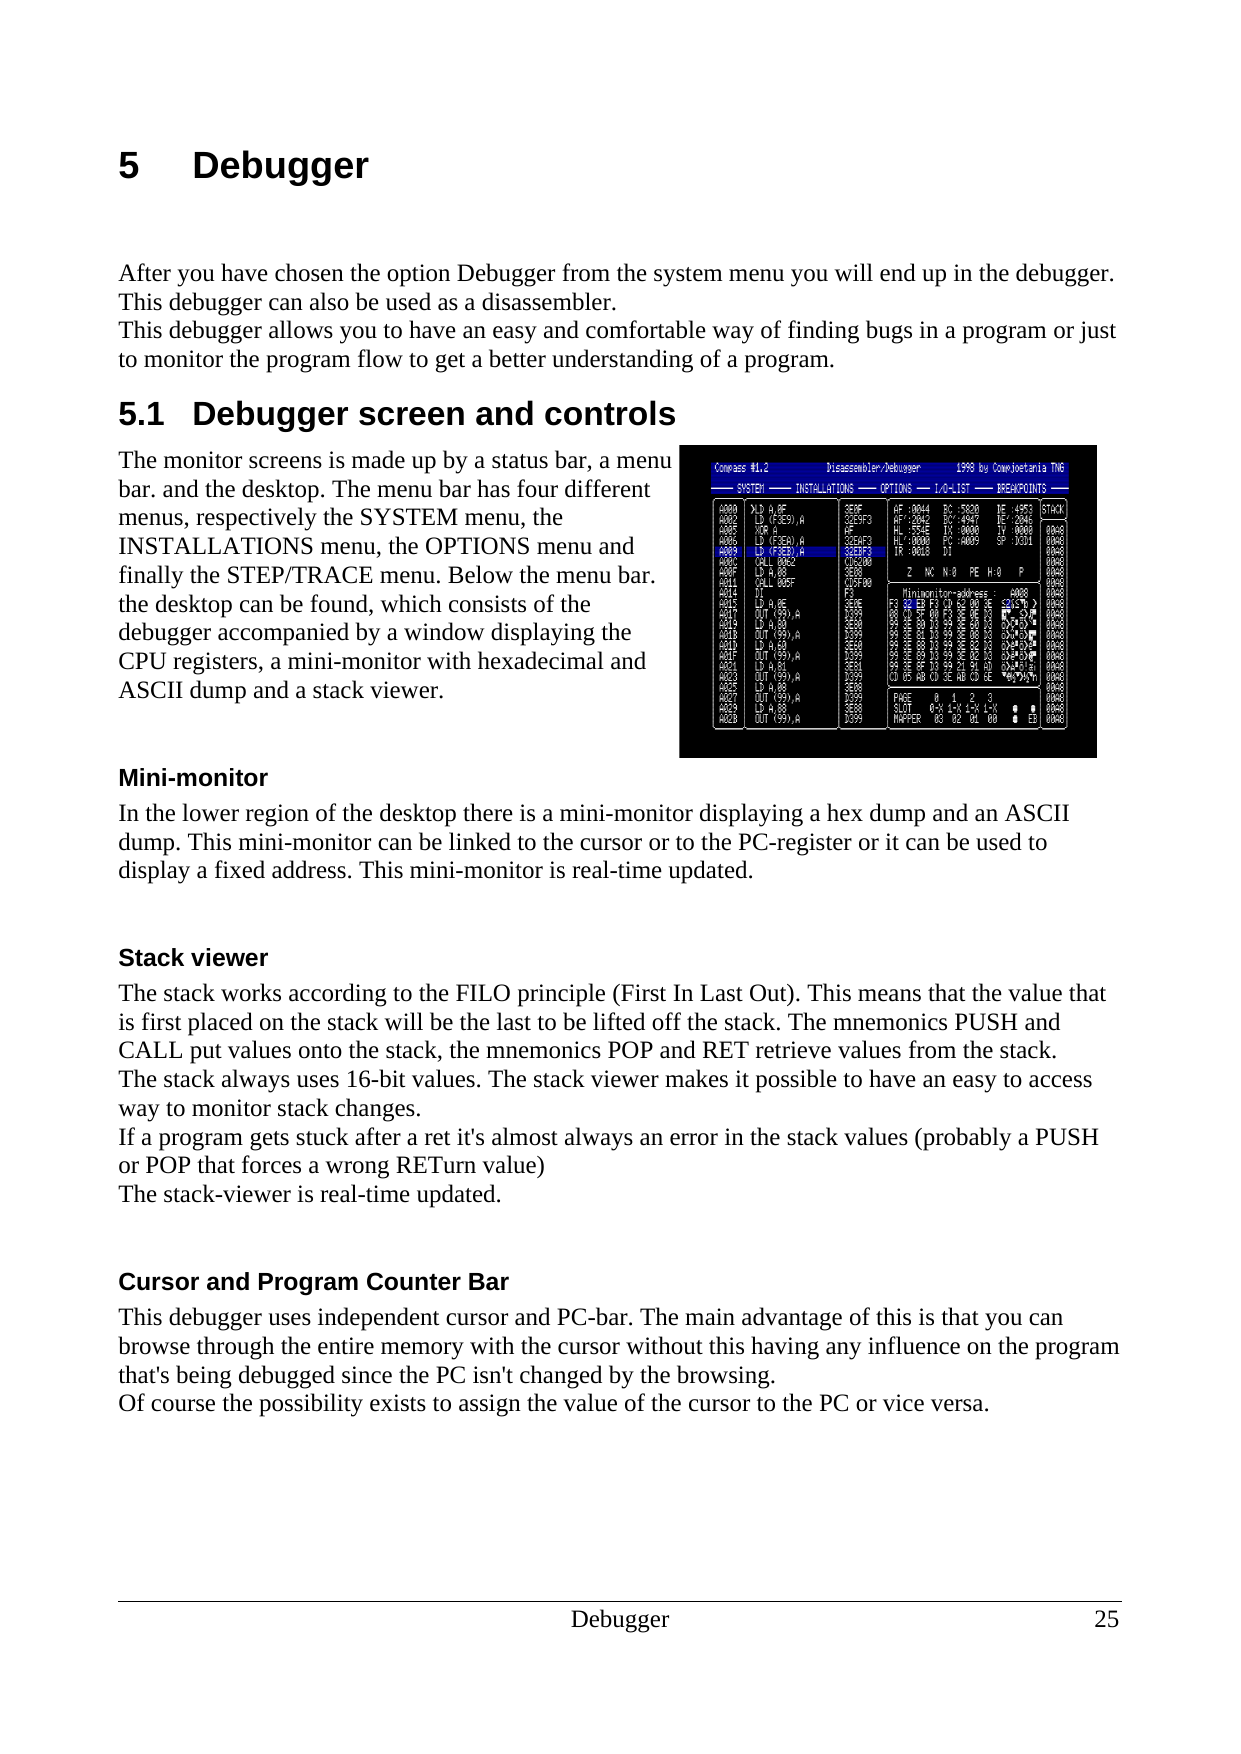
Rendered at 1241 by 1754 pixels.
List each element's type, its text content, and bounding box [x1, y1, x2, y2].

text In the lower region of the desktop there is a mini-monitor displaying a hex dump and an ASCII dump. This mini-monitor can be linked to the cursor or to the PC-register or it can be used to display a fixed address. This mini-monitor is real-time updated. [118, 798, 1122, 884]
subtitle Stack viewer [118, 943, 1122, 972]
subtitle Mini-monitor [118, 763, 1122, 791]
text Of course the possibility exists to assign the value of the cursor to the PC or vice versa. [118, 1388, 1122, 1417]
text The stack always uses 16-bit values. The stack viewer makes it possible to have an easy to access way to monitor stack changes. [118, 1064, 1122, 1122]
text This debugger uses independent cursor and PC-bar. The main advantage of this is that you can browse through the entire memory with the cursor without this having any influence on the program that's being debugged since the PC isn't changed by the browsing. [118, 1302, 1122, 1388]
picture [679, 445, 1097, 758]
text After you have chosen the option Debugger from the system menu you will end up in the debugger. This debugger can also be used as a disassembler. [118, 258, 1122, 316]
subtitle Cursor and Program Counter Bar [118, 1267, 1122, 1296]
subtitle Debugger screen and controls [118, 394, 1122, 432]
subtitle Debugger [118, 143, 1122, 187]
text The stack works according to the FILO principle (First In Last Out). This means that the value that is first placed on the stack will be the last to be lifted off the stack. The mnemonics PUSH and CALL put values onto the stack, the mnemonics POP and RET retrieve values from the stack. [118, 978, 1122, 1064]
text This debugger allows you to have an easy and comfortable way of finding bugs in a program or just to monitor the program flow to get a better understanding of a program. [118, 316, 1122, 373]
text If a program gets stuck after a ret it's almost always an error in the stack values (probably a PUSH or POP that forces a wrong RETurn value) [118, 1122, 1122, 1179]
text The monitor screens is made up by a status bar, a menu bar. and the desktop. The menu bar has four different menus, respectively the SYSTEM menu, the INSTALLATIONS menu, the OPTIONS menu and finally the STEP/TRACE menu. Below the menu bar. the desktop can be found, which consists of the debugger accompanied by a window displaying the CPU registers, a mini-monitor with hexadecimal and ASCII dump and a stack viewer. [118, 445, 679, 704]
text The stack-viewer is real-time updated. [118, 1179, 1122, 1208]
